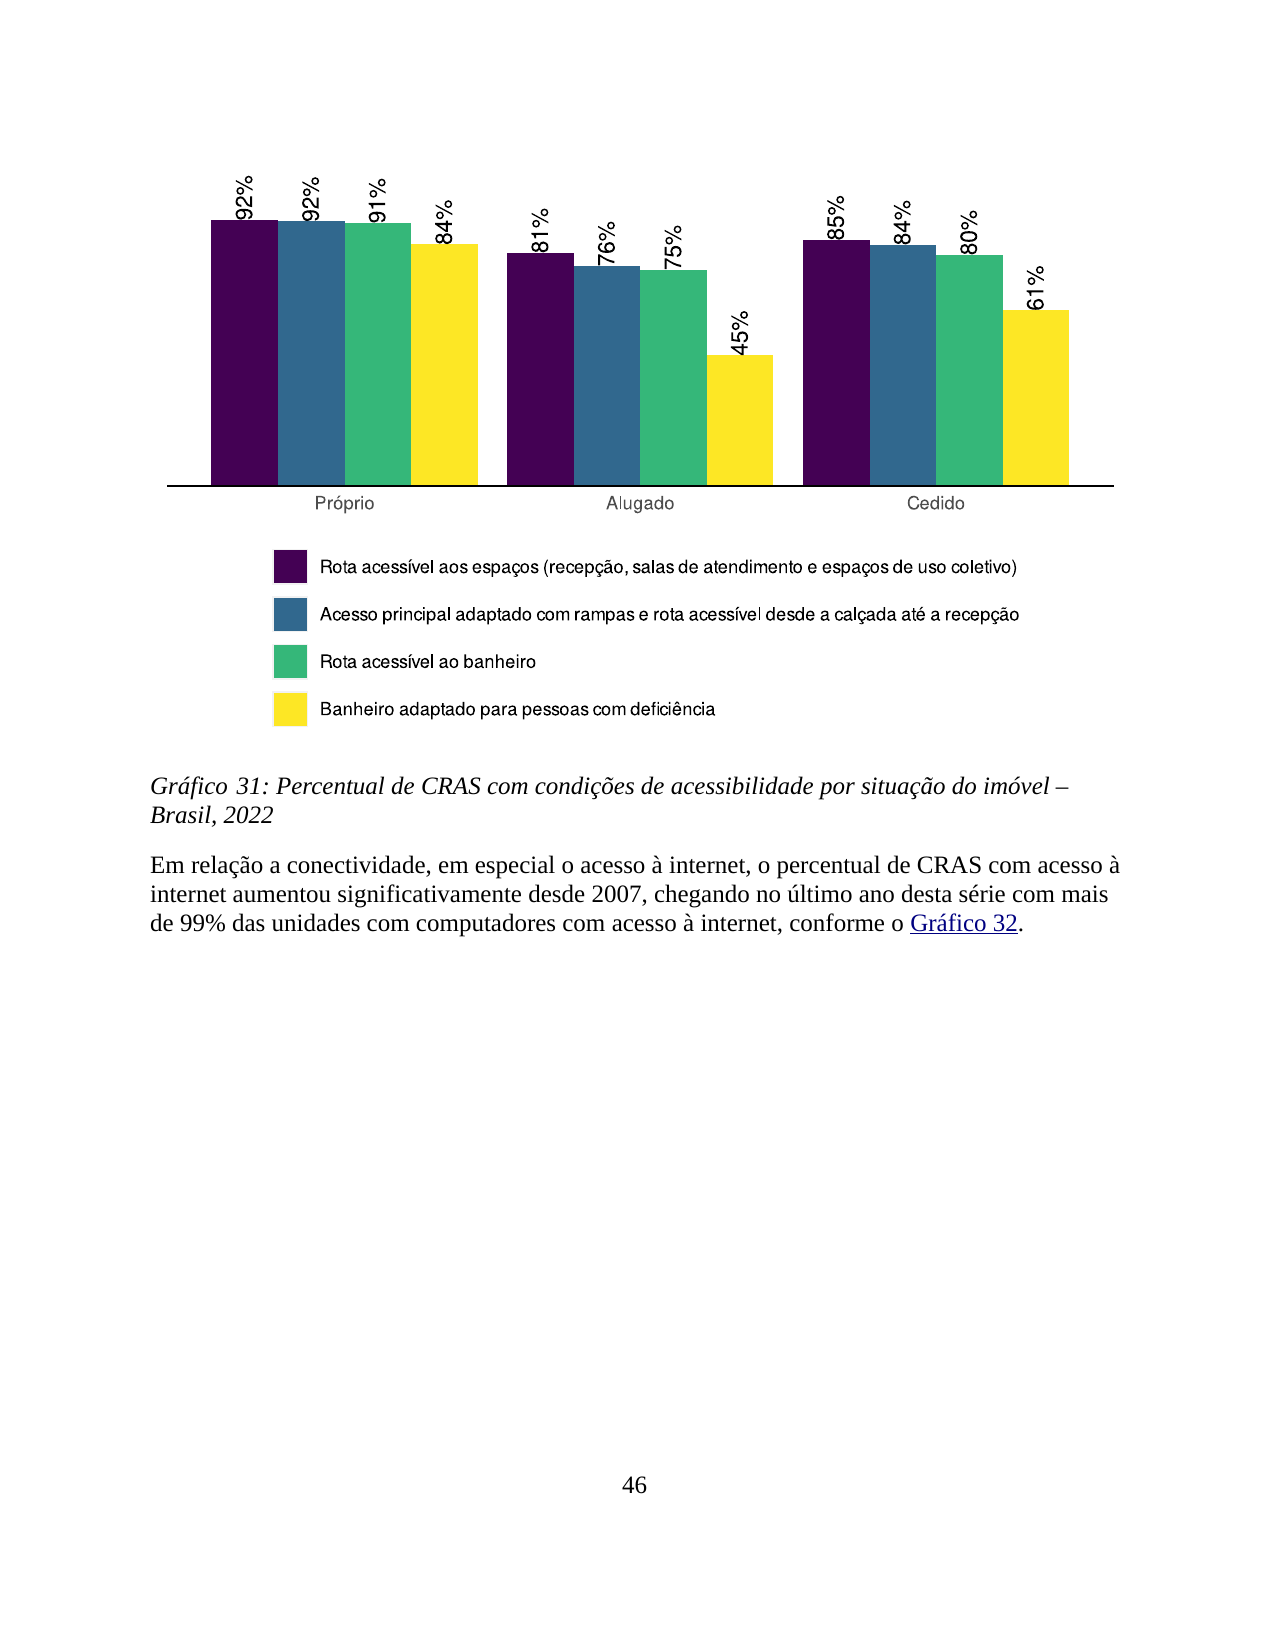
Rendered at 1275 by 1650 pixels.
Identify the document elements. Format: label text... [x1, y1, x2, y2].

text Em relação a conectividade, em especial o acesso à internet, o percentual de CRAS com acesso à internet aumentou significativamente desde 2007, chegando no último ano desta série com mais de 99% das unidades com computadores com acesso à internet, conforme o Gráfico 32. [150, 850, 1125, 937]
table_header Gráfico 31: Percentual de CRAS com condições de acessibilidade por situação do imóvel – Brasil, 2022 [150, 751, 1125, 841]
